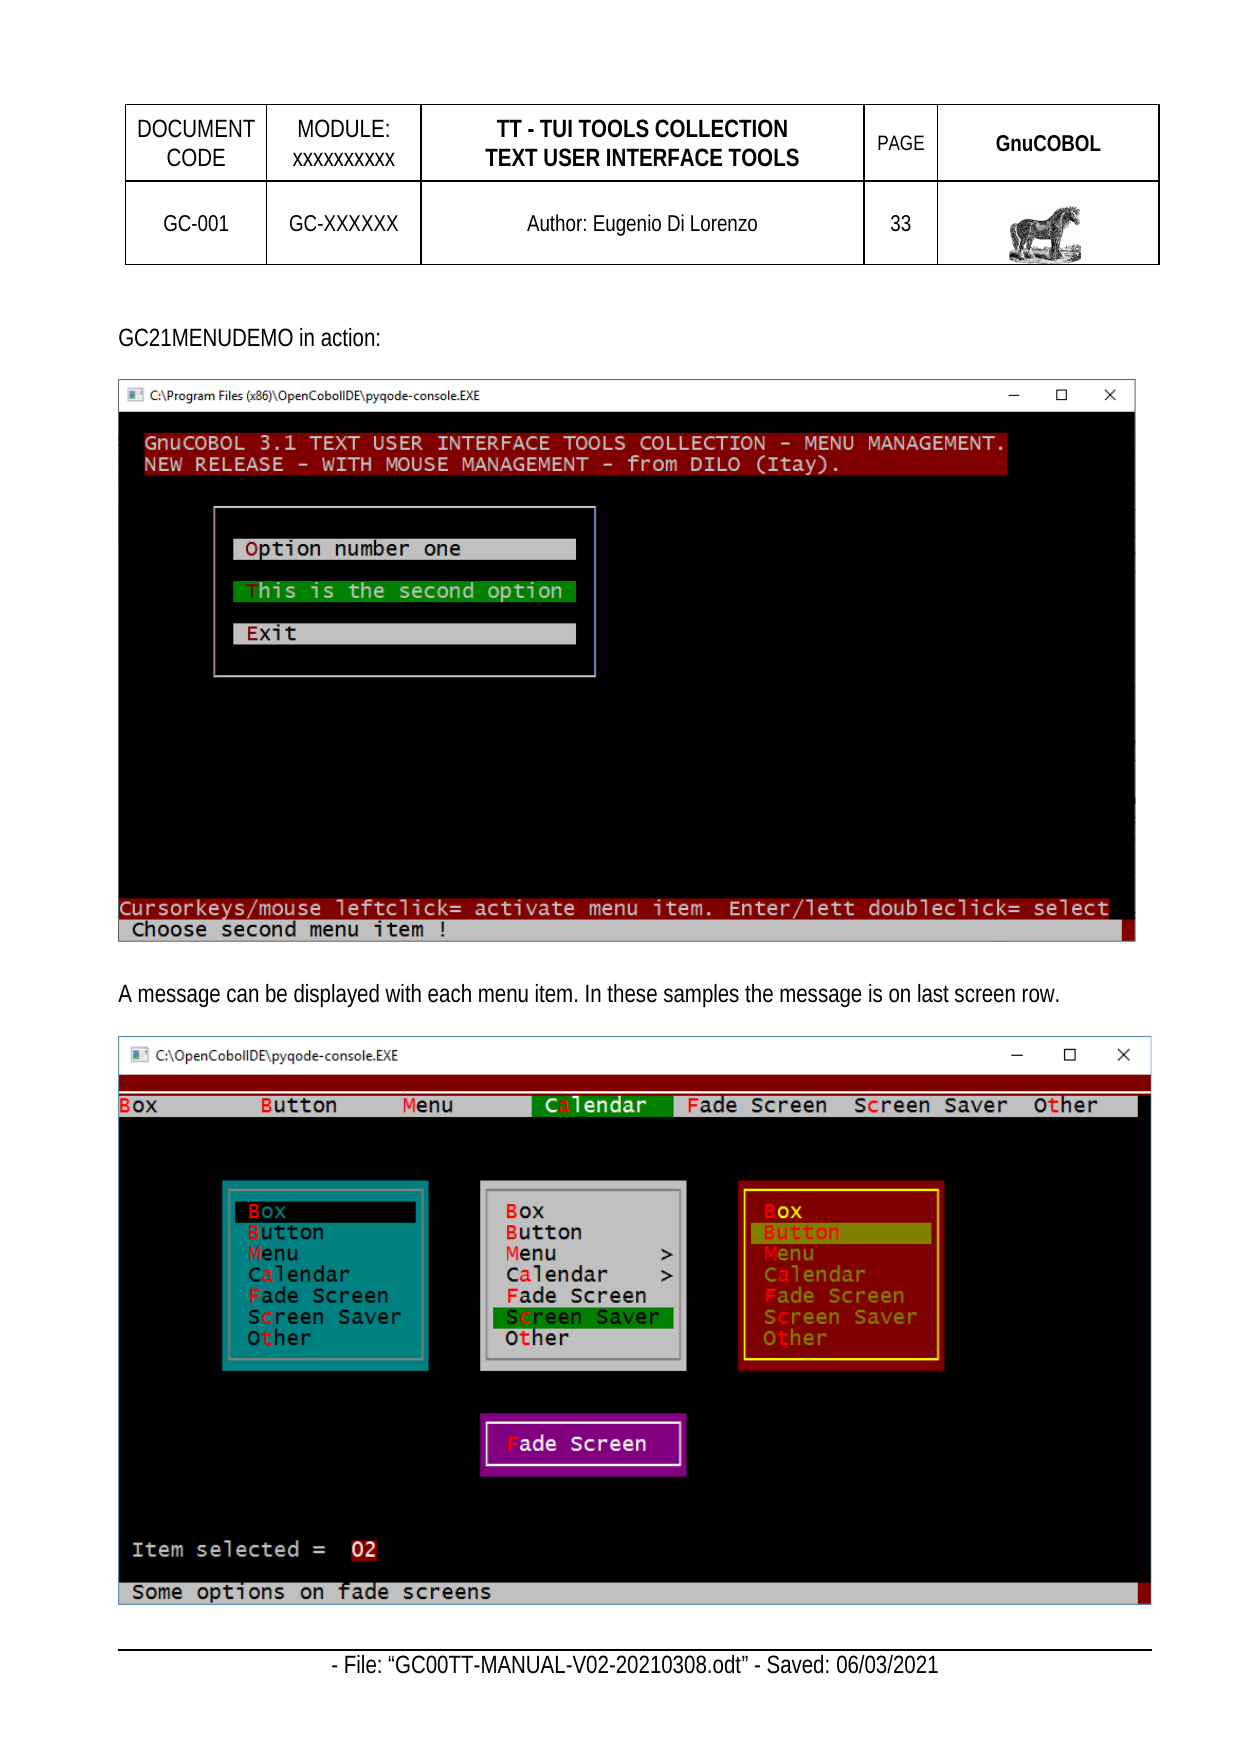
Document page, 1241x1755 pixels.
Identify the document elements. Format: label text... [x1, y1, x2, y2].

text A message can be displayed with each menu item. In these samples the message is on last screen row. [118, 979, 1152, 1008]
text GC21MENUDEMO in action: [118, 322, 1152, 351]
